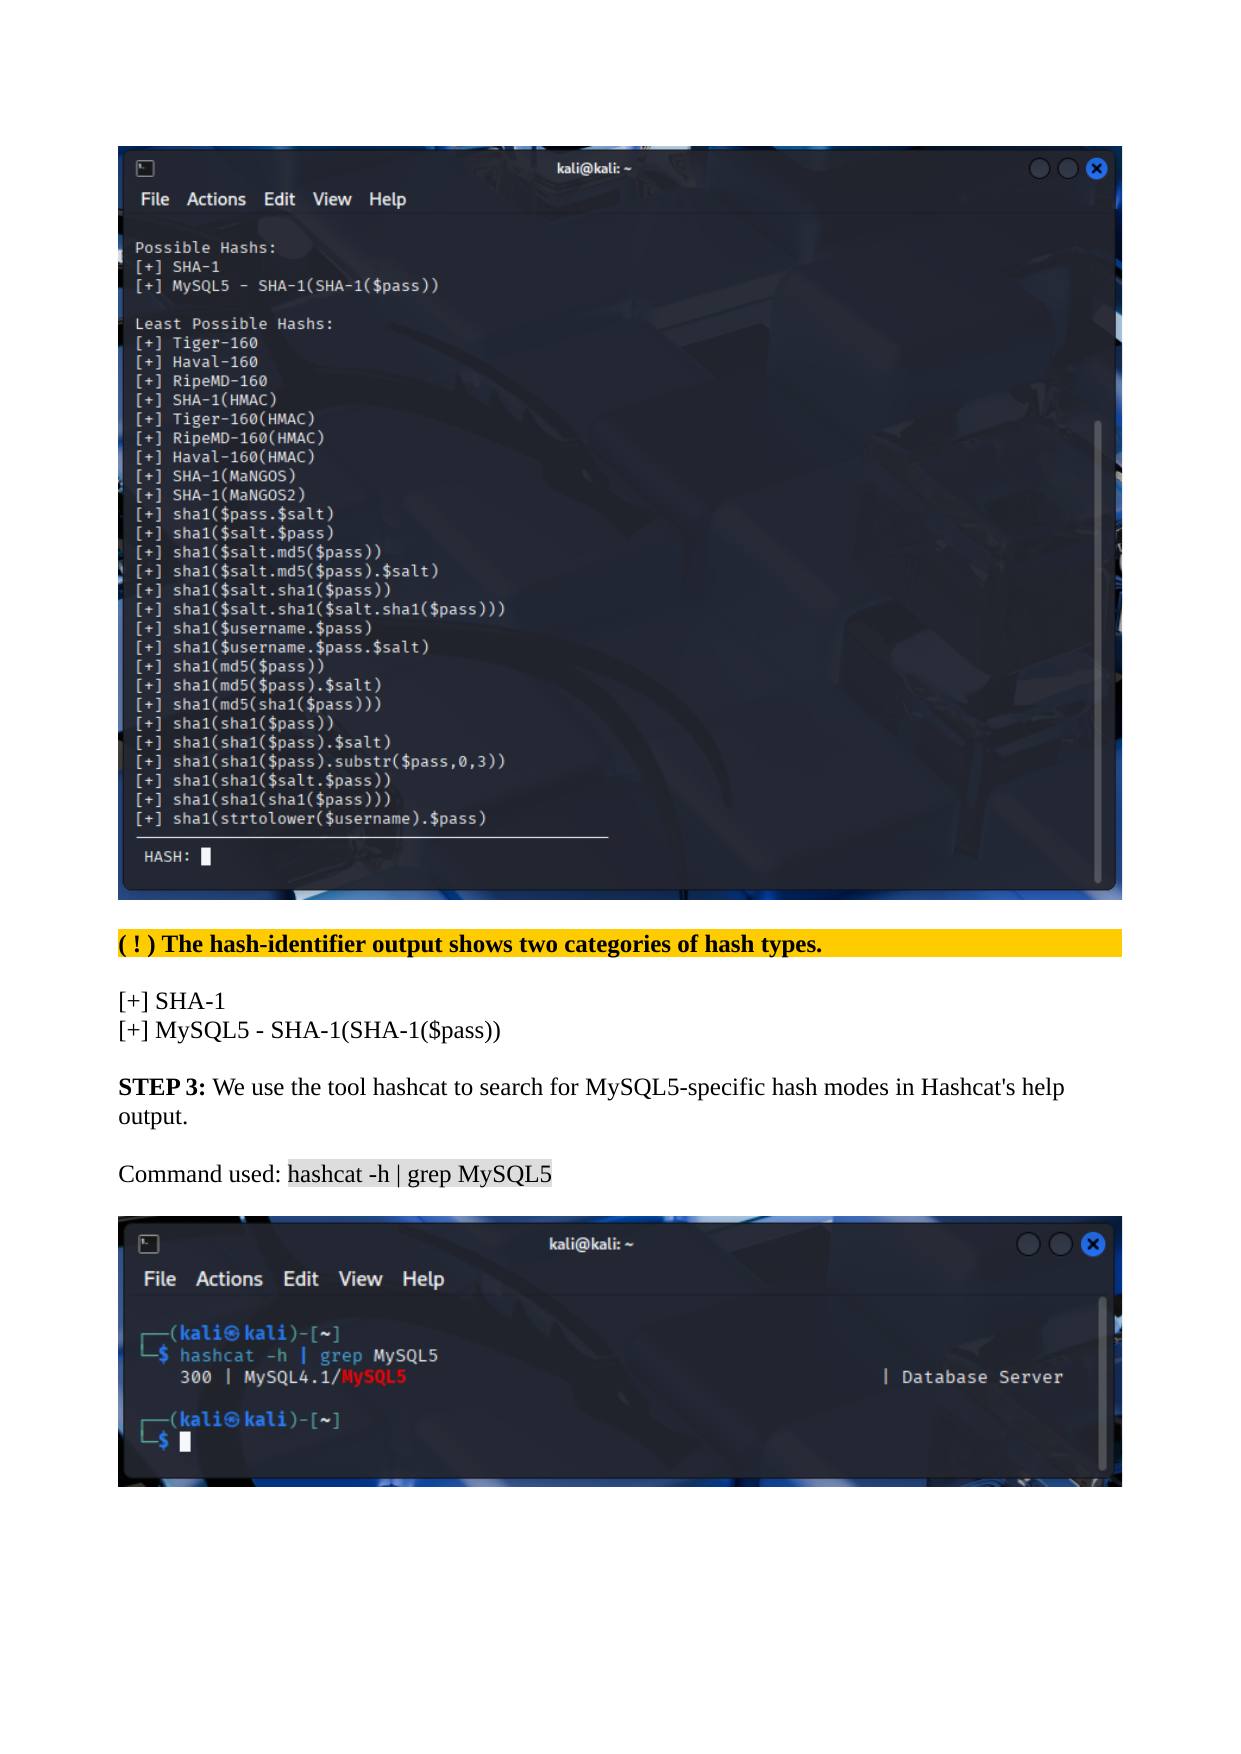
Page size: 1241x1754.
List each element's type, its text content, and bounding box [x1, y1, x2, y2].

text [+] SHA-1 [+] MySQL5 - SHA-1(SHA-1($pass)) [118, 986, 1122, 1044]
text STEP 3: We use the tool hashcat to search for MySQL5-specific hash modes in Hashcat's help output. [118, 1072, 1122, 1130]
picture [118, 1216, 1123, 1487]
text Command used: hashcat -h | grep MySQL5 [118, 1159, 1122, 1187]
text ( ! ) The hash-identifier output shows two categories of hash types. [118, 929, 1122, 957]
picture [118, 146, 1123, 900]
